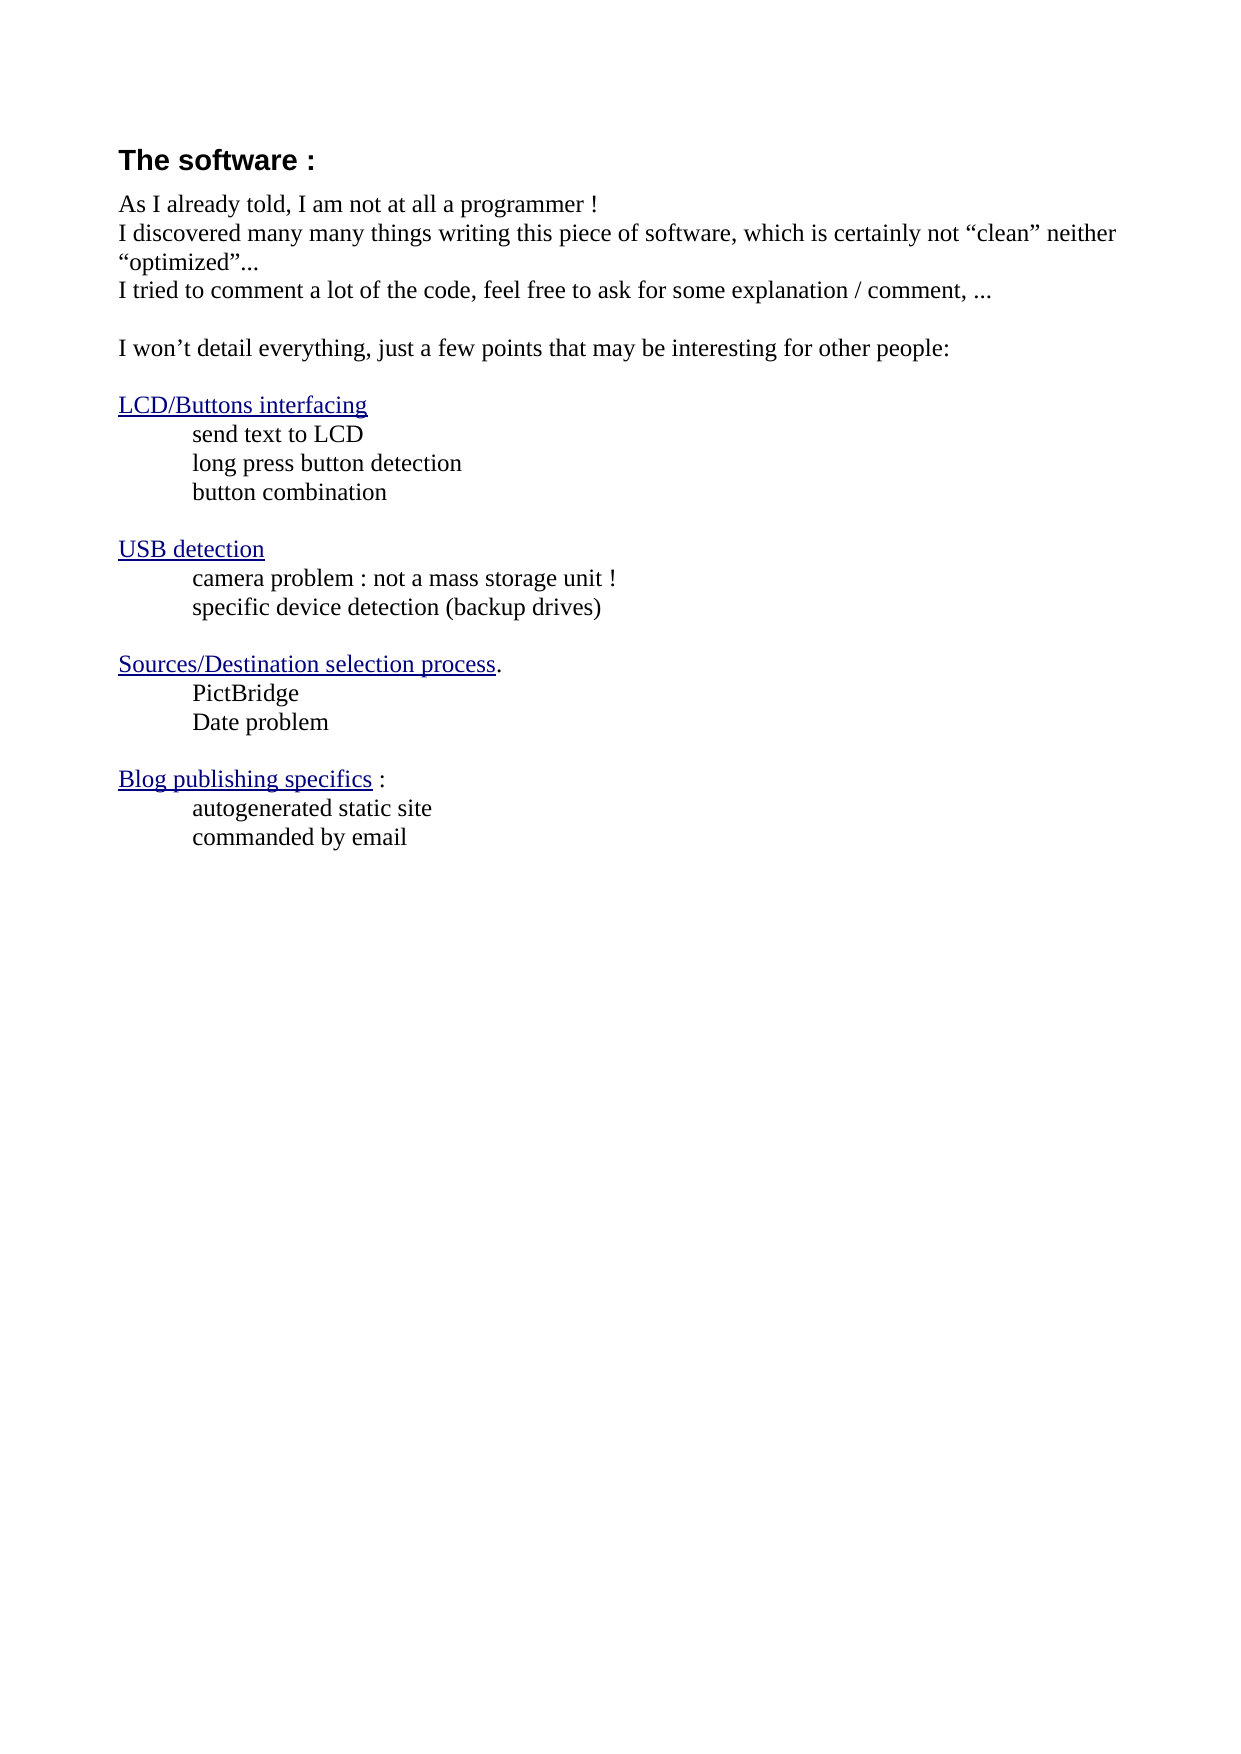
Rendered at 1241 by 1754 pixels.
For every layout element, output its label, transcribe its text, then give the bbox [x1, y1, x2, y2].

text button combination [118, 477, 1122, 505]
text I won’t detail everything, just a few points that may be interesting for other people: [118, 333, 1122, 362]
text Sources/Destination selection process. [118, 649, 1122, 678]
subtitle The software : [118, 143, 1122, 177]
text commanded by email [118, 822, 1122, 850]
text I tried to comment a lot of the code, feel free to ask for some explanation / comment, ... [118, 275, 1122, 304]
text LCD/Buttons interfacing [118, 390, 1122, 419]
text Blog publishing specifics : [118, 764, 1122, 793]
text USB detection [118, 534, 1122, 563]
text autogenerated static site [118, 793, 1122, 822]
text long press button detection [118, 448, 1122, 477]
text PictBridge Date problem [118, 678, 1122, 735]
text send text to LCD [118, 419, 1122, 448]
text I discovered many many things writing this piece of software, which is certainly not “clean” neither “optimized”... [118, 218, 1122, 275]
text As I already told, I am not at all a programmer ! [118, 189, 1122, 218]
text specific device detection (backup drives) [118, 592, 1122, 620]
text camera problem : not a mass storage unit ! [118, 563, 1122, 592]
